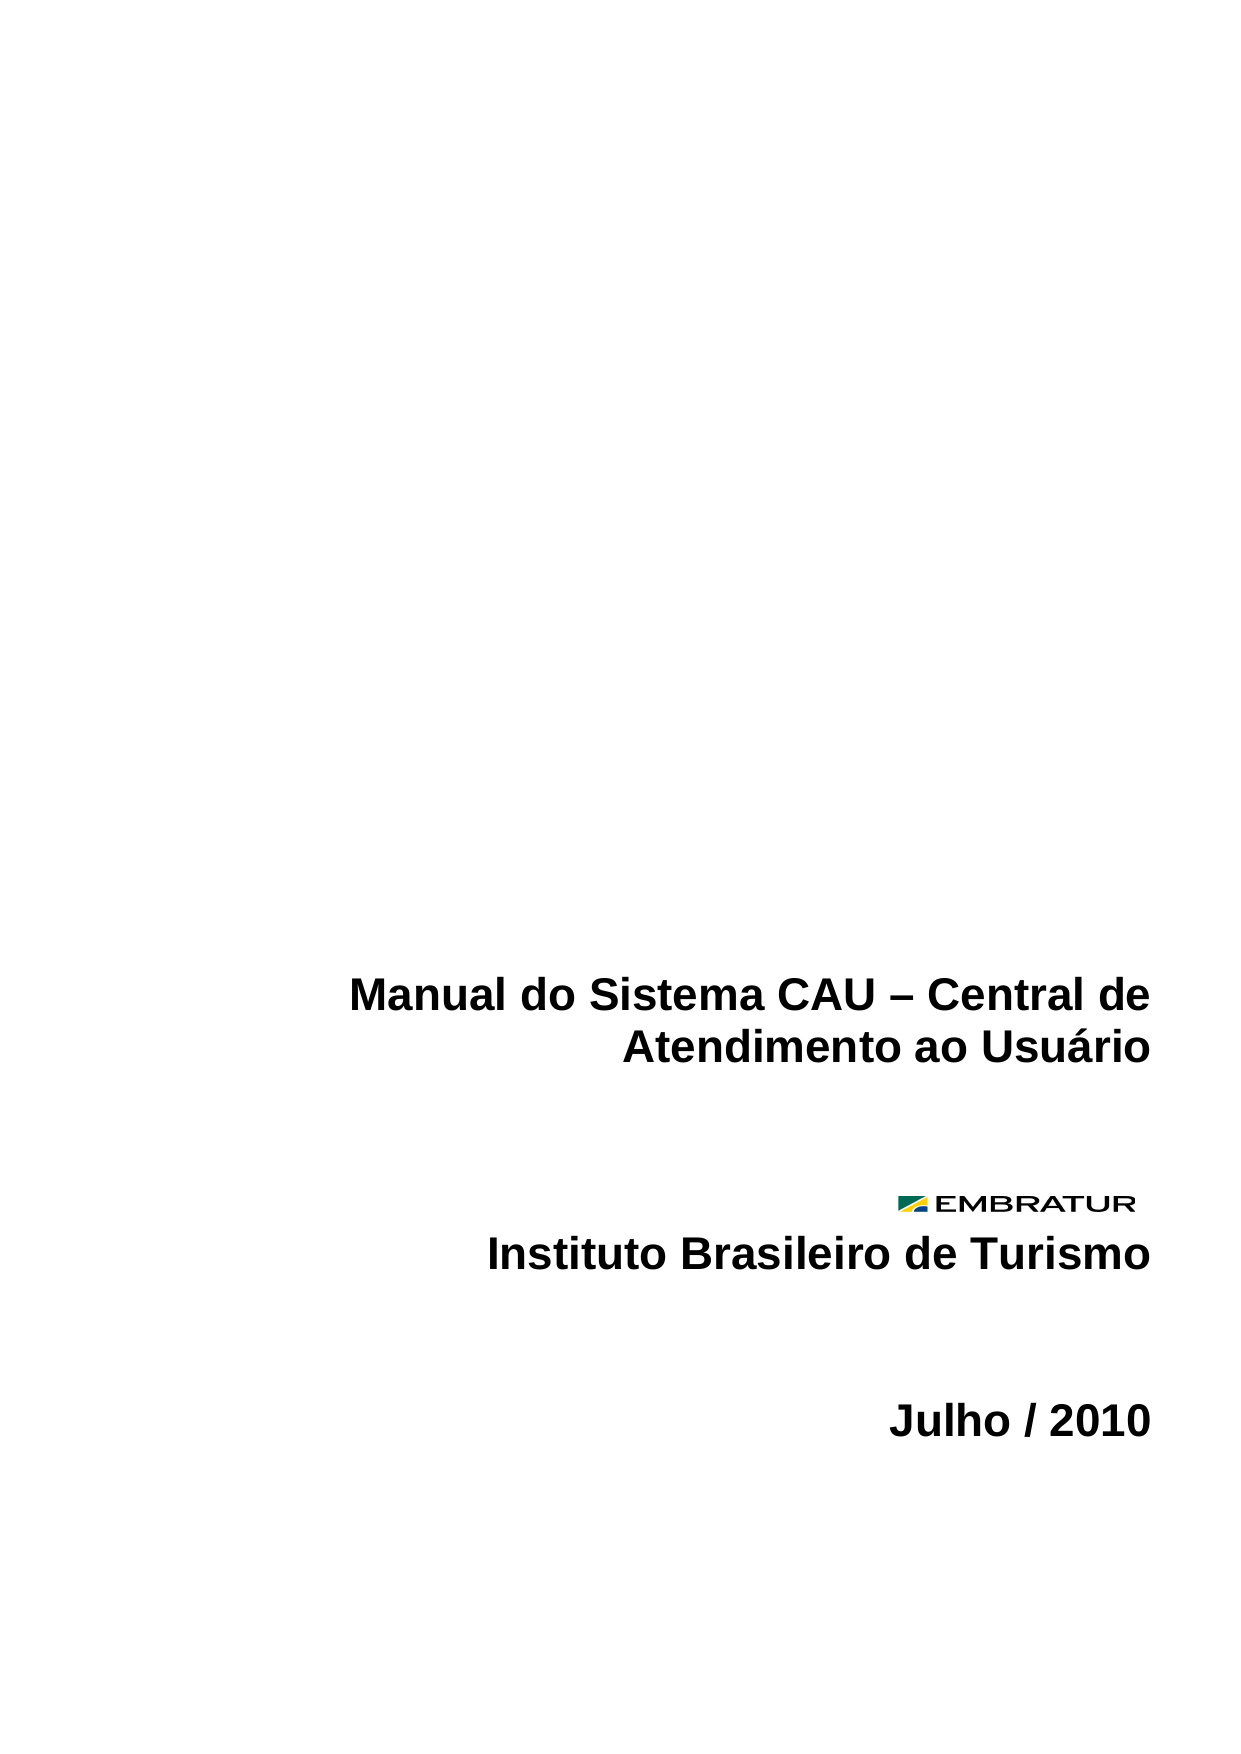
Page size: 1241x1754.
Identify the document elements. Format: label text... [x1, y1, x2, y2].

text Julho / 2010 [177, 1394, 1152, 1447]
picture [898, 1196, 1135, 1212]
text Manual do Sistema CAU – Central de Atendimento ao Usuário [177, 895, 1152, 1072]
text Instituto Brasileiro de Turismo [177, 1226, 1152, 1279]
